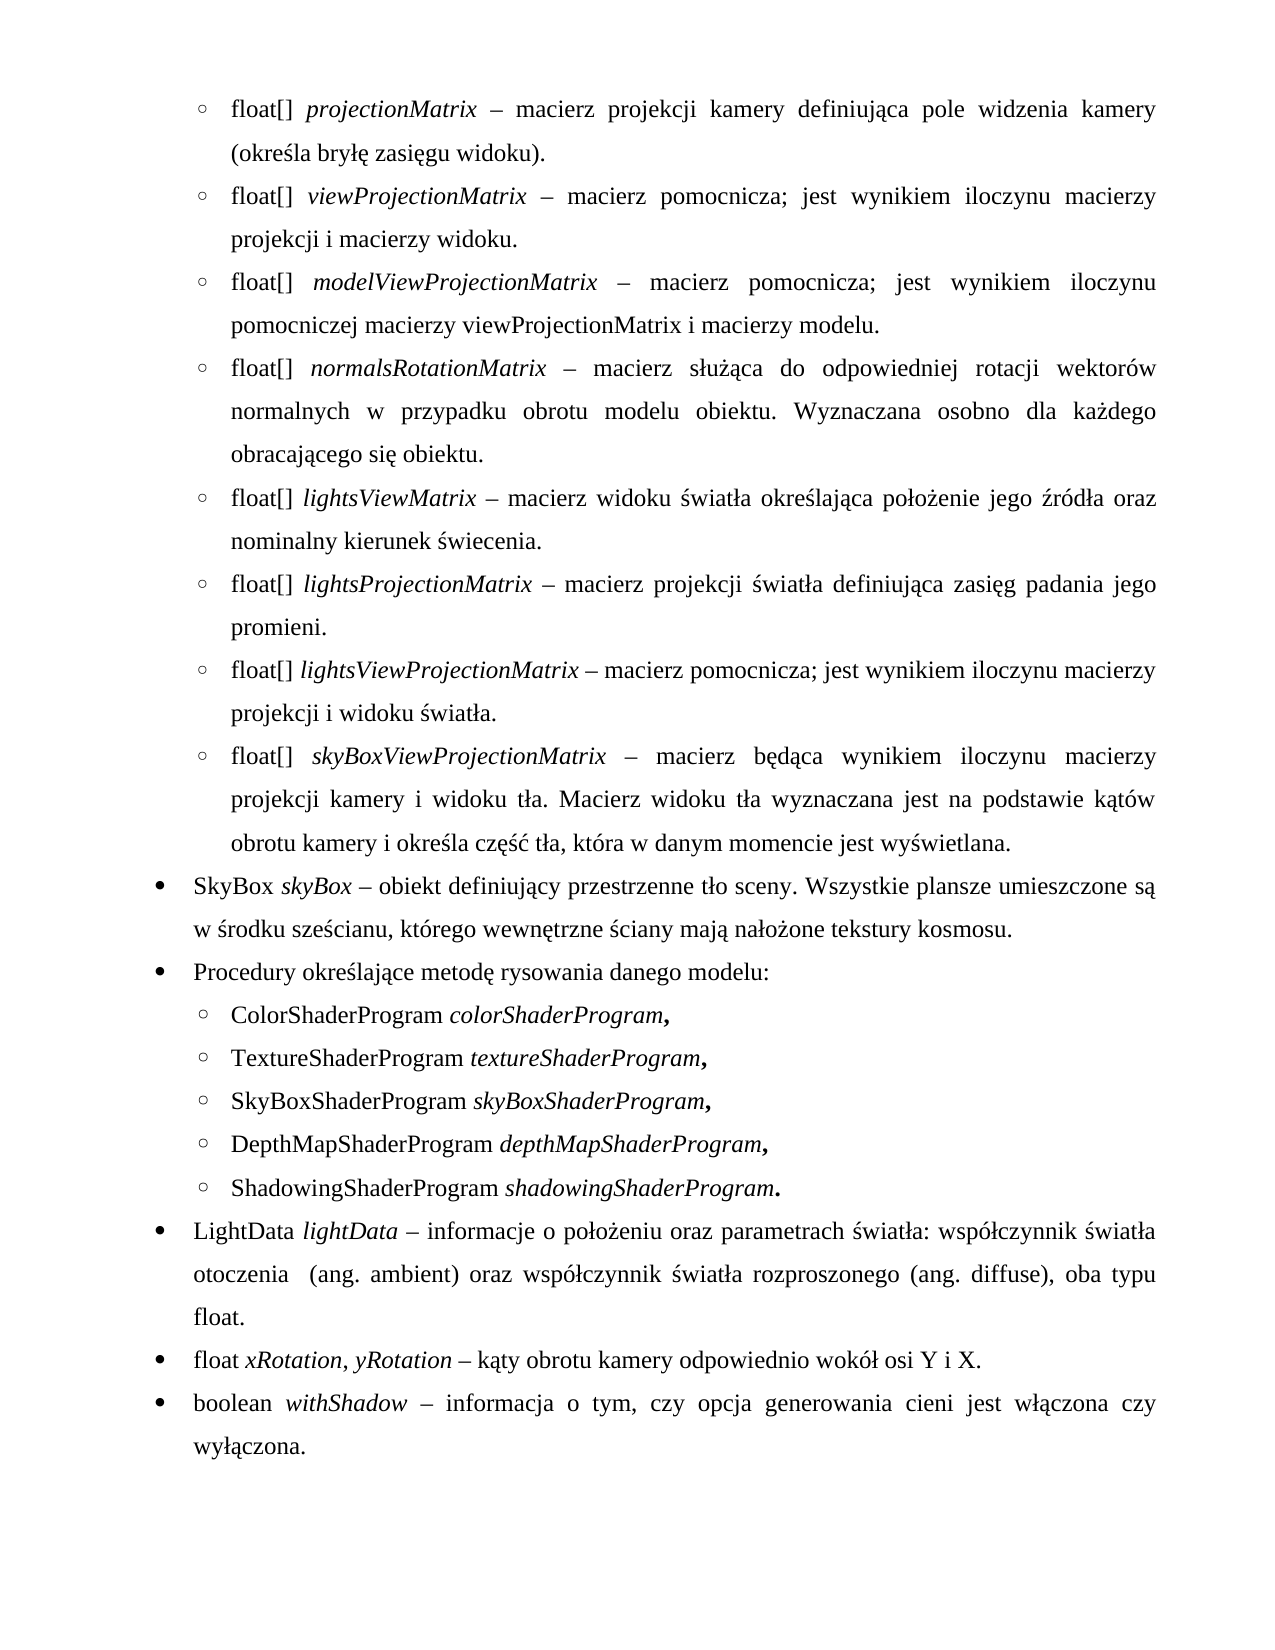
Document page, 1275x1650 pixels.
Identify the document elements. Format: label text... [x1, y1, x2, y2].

list LightData lightData – informacje o położeniu oraz parametrach światła: współczynnik światła otoczenia (ang. ambient) oraz współczynnik światła rozproszonego (ang. diffuse), oba typu float. [156, 1216, 1157, 1331]
list float[] modelViewProjectionMatrix – macierz pomocnicza; jest wynikiem iloczynu pomocniczej macierzy viewProjectionMatrix i macierzy modelu. [193, 267, 1157, 339]
list boolean withShadow – informacja o tym, czy opcja generowania cieni jest włączona czy wyłączona. [156, 1388, 1157, 1460]
list float[] lightsViewMatrix – macierz widoku światła określająca położenie jego źródła oraz nominalny kierunek świecenia. [193, 483, 1157, 554]
list SkyBoxShaderProgram skyBoxShaderProgram, [193, 1086, 1157, 1115]
list SkyBox skyBox – obiekt definiujący przestrzenne tło sceny. Wszystkie plansze umieszczone są w środku sześcianu, którego wewnętrzne ściany mają nałożone tekstury kosmosu. [156, 871, 1157, 943]
list Procedury określające metodę rysowania danego modelu: [156, 957, 1157, 986]
list float xRotation, yRotation – kąty obrotu kamery odpowiednio wokół osi Y i X. [156, 1345, 1157, 1374]
list float[] projectionMatrix – macierz projekcji kamery definiująca pole widzenia kamery (określa bryłę zasięgu widoku). [193, 94, 1157, 166]
list float[] skyBoxViewProjectionMatrix – macierz będąca wynikiem iloczynu macierzy projekcji kamery i widoku tła. Macierz widoku tła wyznaczana jest na podstawie kątów obrotu kamery i określa część tła, która w danym momencie jest wyświetlana. [193, 741, 1157, 856]
list ColorShaderProgram colorShaderProgram, [193, 1000, 1157, 1029]
list TextureShaderProgram textureShaderProgram, [193, 1043, 1157, 1072]
list DepthMapShaderProgram depthMapShaderProgram, [193, 1129, 1157, 1158]
list float[] normalsRotationMatrix – macierz służąca do odpowiedniej rotacji wektorów normalnych w przypadku obrotu modelu obiektu. Wyznaczana osobno dla każdego obracającego się obiektu. [193, 353, 1157, 468]
list float[] lightsViewProjectionMatrix – macierz pomocnicza; jest wynikiem iloczynu macierzy projekcji i widoku światła. [193, 655, 1157, 727]
list ShadowingShaderProgram shadowingShaderProgram. [193, 1173, 1157, 1201]
list float[] viewProjectionMatrix – macierz pomocnicza; jest wynikiem iloczynu macierzy projekcji i macierzy widoku. [193, 181, 1157, 253]
list float[] lightsProjectionMatrix – macierz projekcji światła definiująca zasięg padania jego promieni. [193, 569, 1157, 641]
